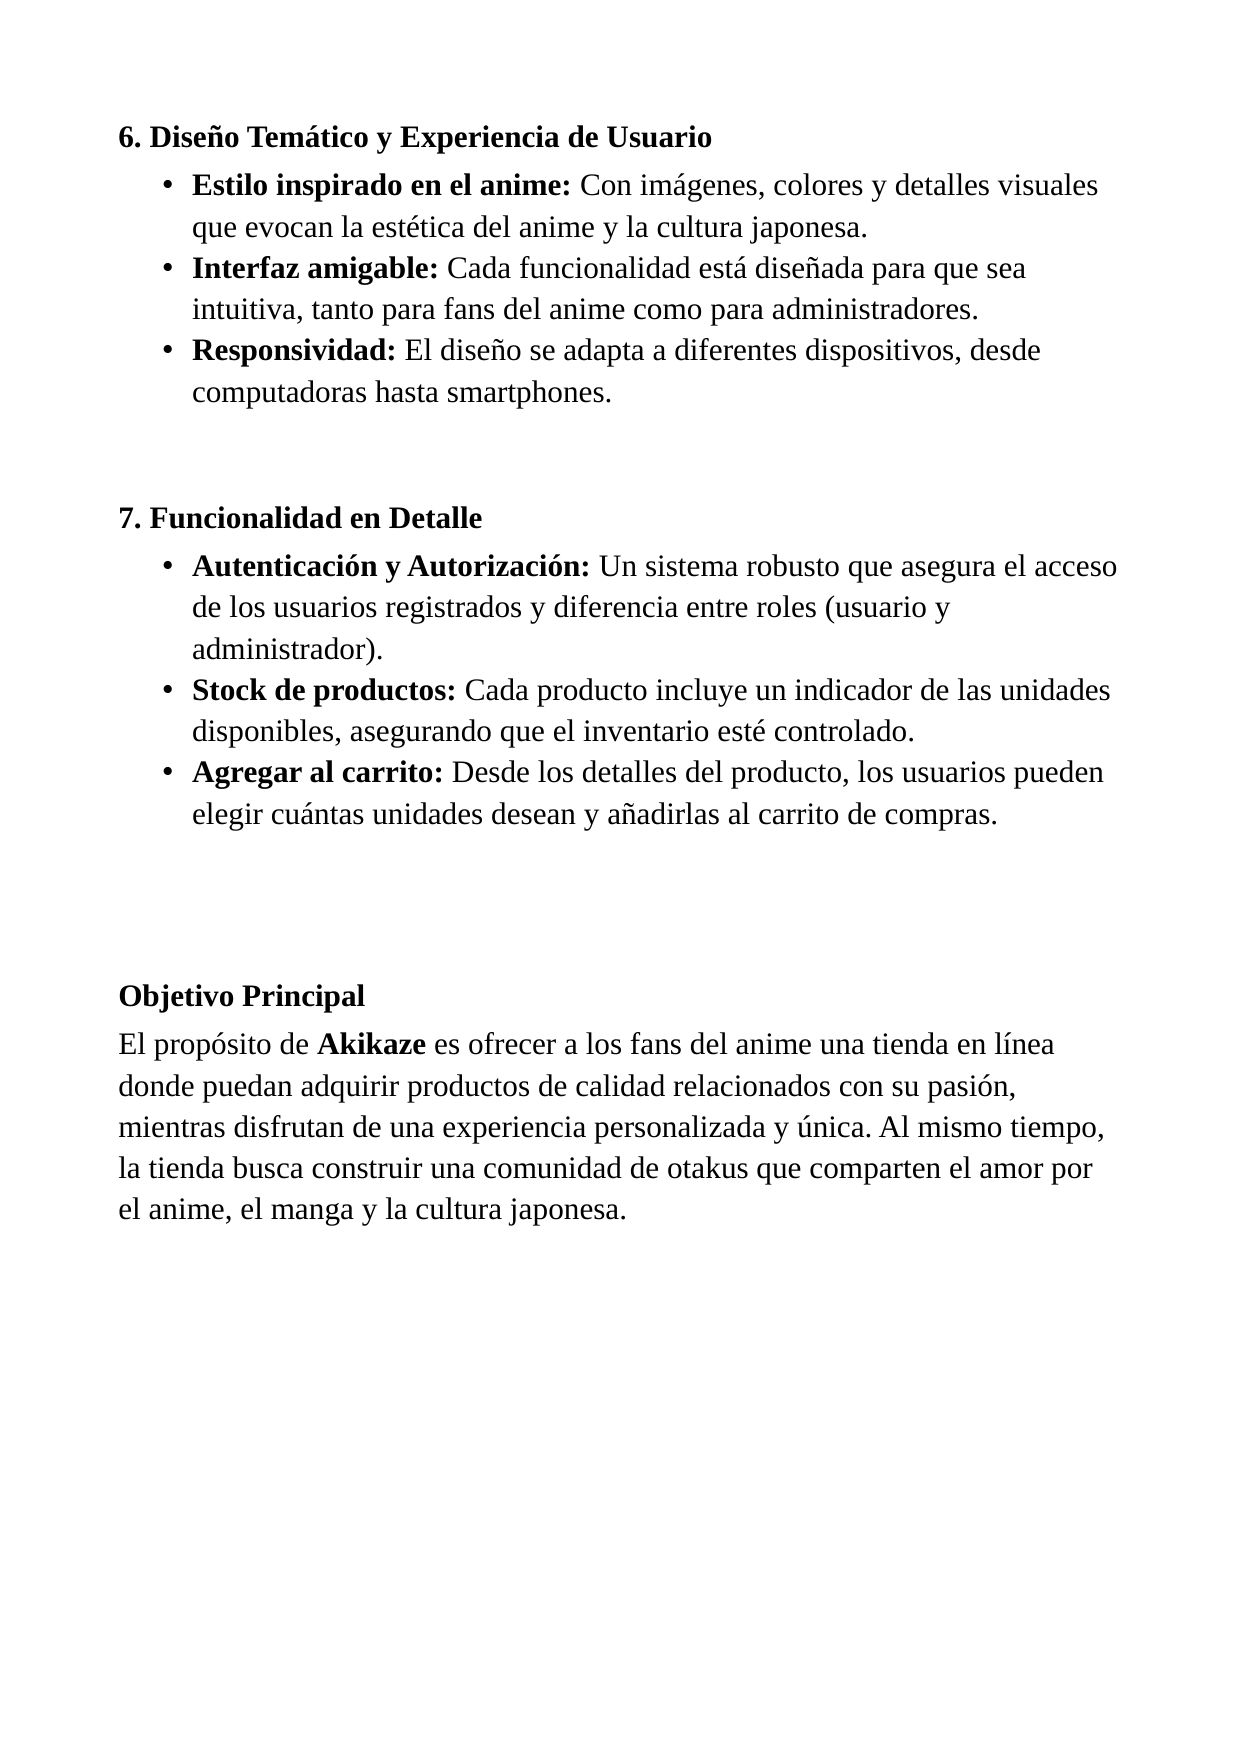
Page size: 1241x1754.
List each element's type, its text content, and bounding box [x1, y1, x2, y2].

text El propósito de Akikaze es ofrecer a los fans del anime una tienda en línea donde puedan adquirir productos de calidad relacionados con su pasión, mientras disfrutan de una experiencia personalizada y única. Al mismo tiempo, la tienda busca construir una comunidad de otakus que comparten el amor por el anime, el manga y la cultura japonesa. [118, 1026, 1122, 1226]
list Interfaz amigable: Cada funcionalidad está diseñada para que sea intuitiva, tanto para fans del anime como para administradores. [162, 249, 1122, 326]
subtitle 6. Diseño Temático y Experiencia de Usuario [118, 118, 1122, 154]
list Agregar al carrito: Desde los detalles del producto, los usuarios pueden elegir cuántas unidades desean y añadirlas al carrito de compras. [162, 754, 1122, 831]
subtitle Objetivo Principal [118, 977, 1122, 1013]
list Responsividad: El diseño se adapta a diferentes dispositivos, desde computadoras hasta smartphones. [162, 332, 1122, 409]
list Estilo inspirado en el anime: Con imágenes, colores y detalles visuales que evocan la estética del anime y la cultura japonesa. [162, 167, 1122, 244]
list Stock de productos: Cada producto incluye un indicador de las unidades disponibles, asegurando que el inventario esté controlado. [162, 671, 1122, 748]
list Autenticación y Autorización: Un sistema robusto que asegura el acceso de los usuarios registrados y diferencia entre roles (usuario y administrador). [162, 547, 1122, 666]
subtitle 7. Funcionalidad en Detalle [118, 499, 1122, 535]
